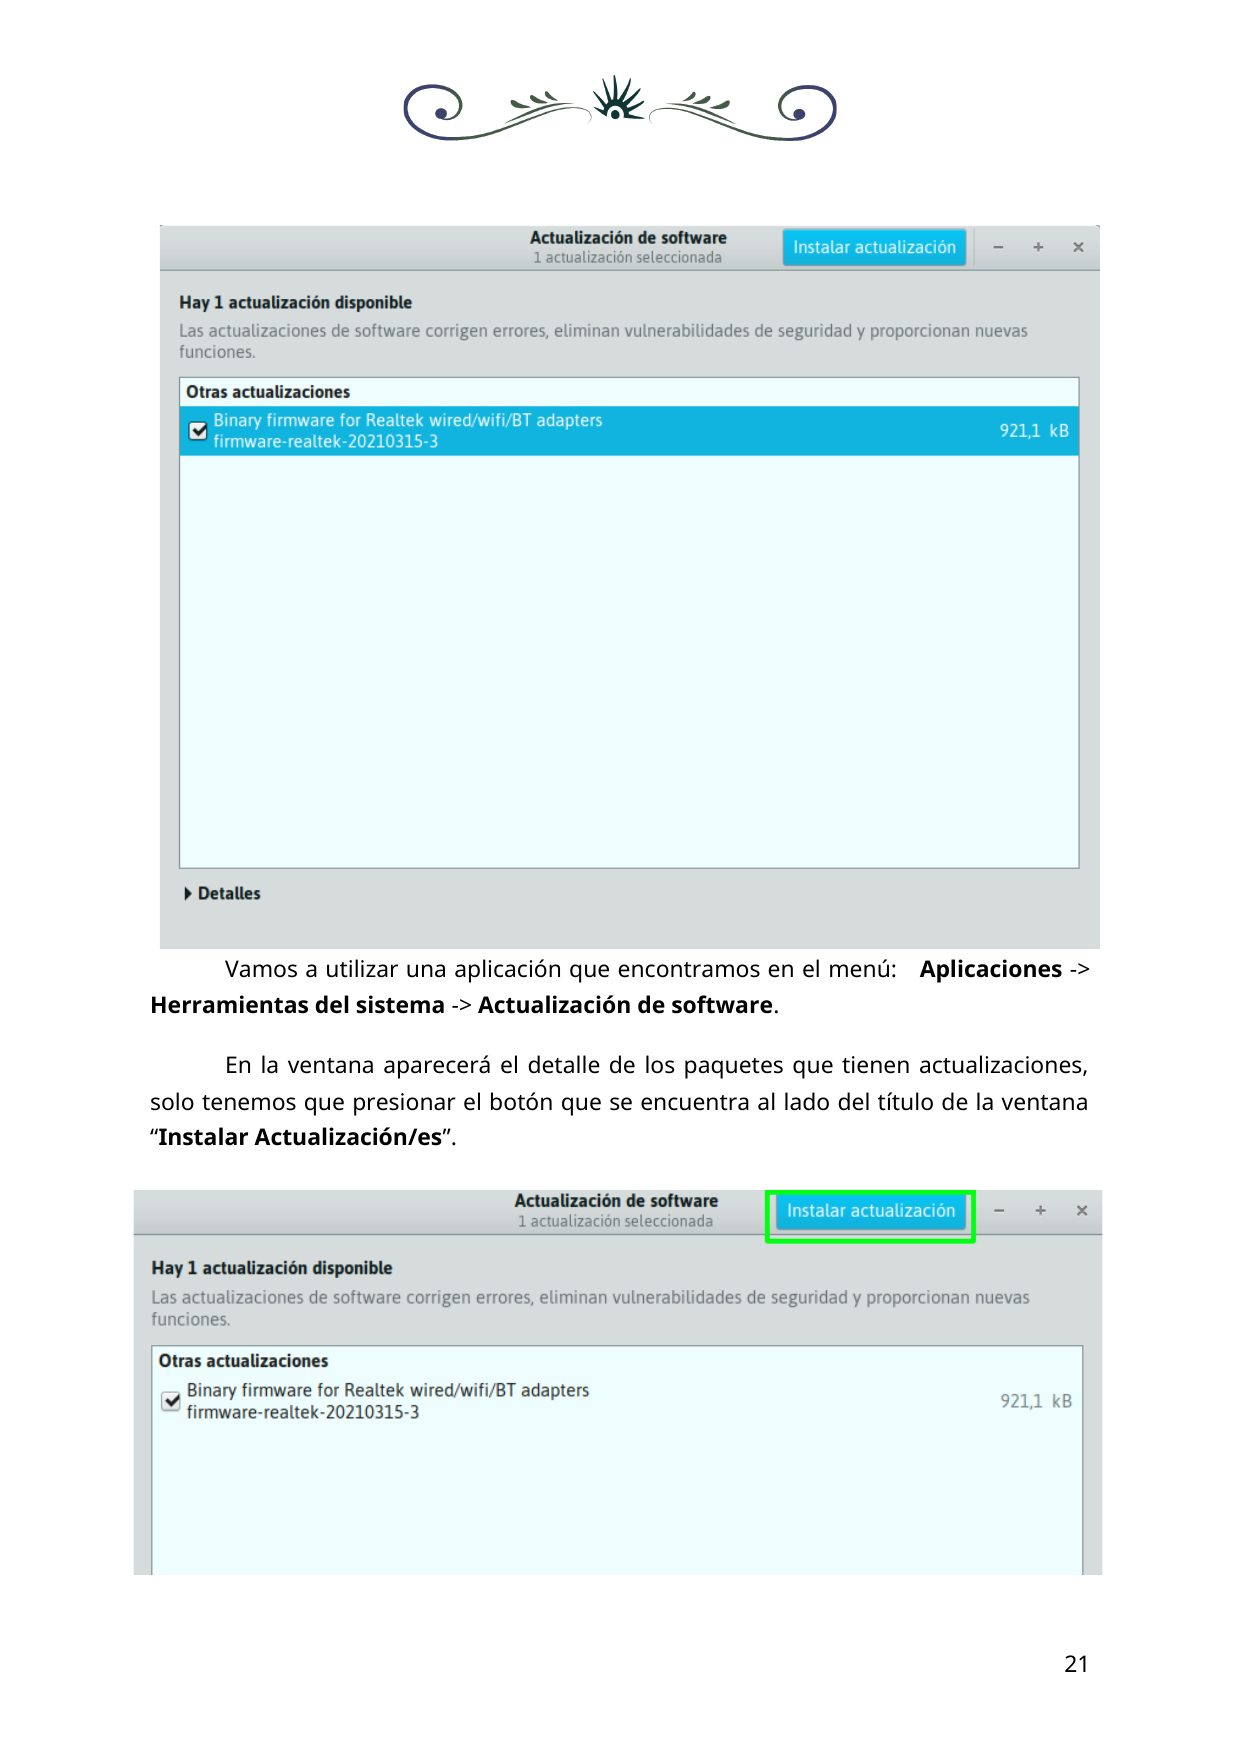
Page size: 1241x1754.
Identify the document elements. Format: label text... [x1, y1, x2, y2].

picture [133, 1190, 1103, 1575]
text Vamos a utilizar una aplicación que encontramos en el menú: Aplicaciones -> Herramientas del sistema -> Actualización de software. [150, 221, 1090, 1020]
picture [403, 75, 837, 141]
text En la ventana aparecerá el detalle de los paquetes que tienen actualizaciones, solo tenemos que presionar el botón que se encuentra al lado del título de la ventana “Instalar Actualización/es”. [150, 1049, 1090, 1153]
picture [159, 225, 1100, 949]
